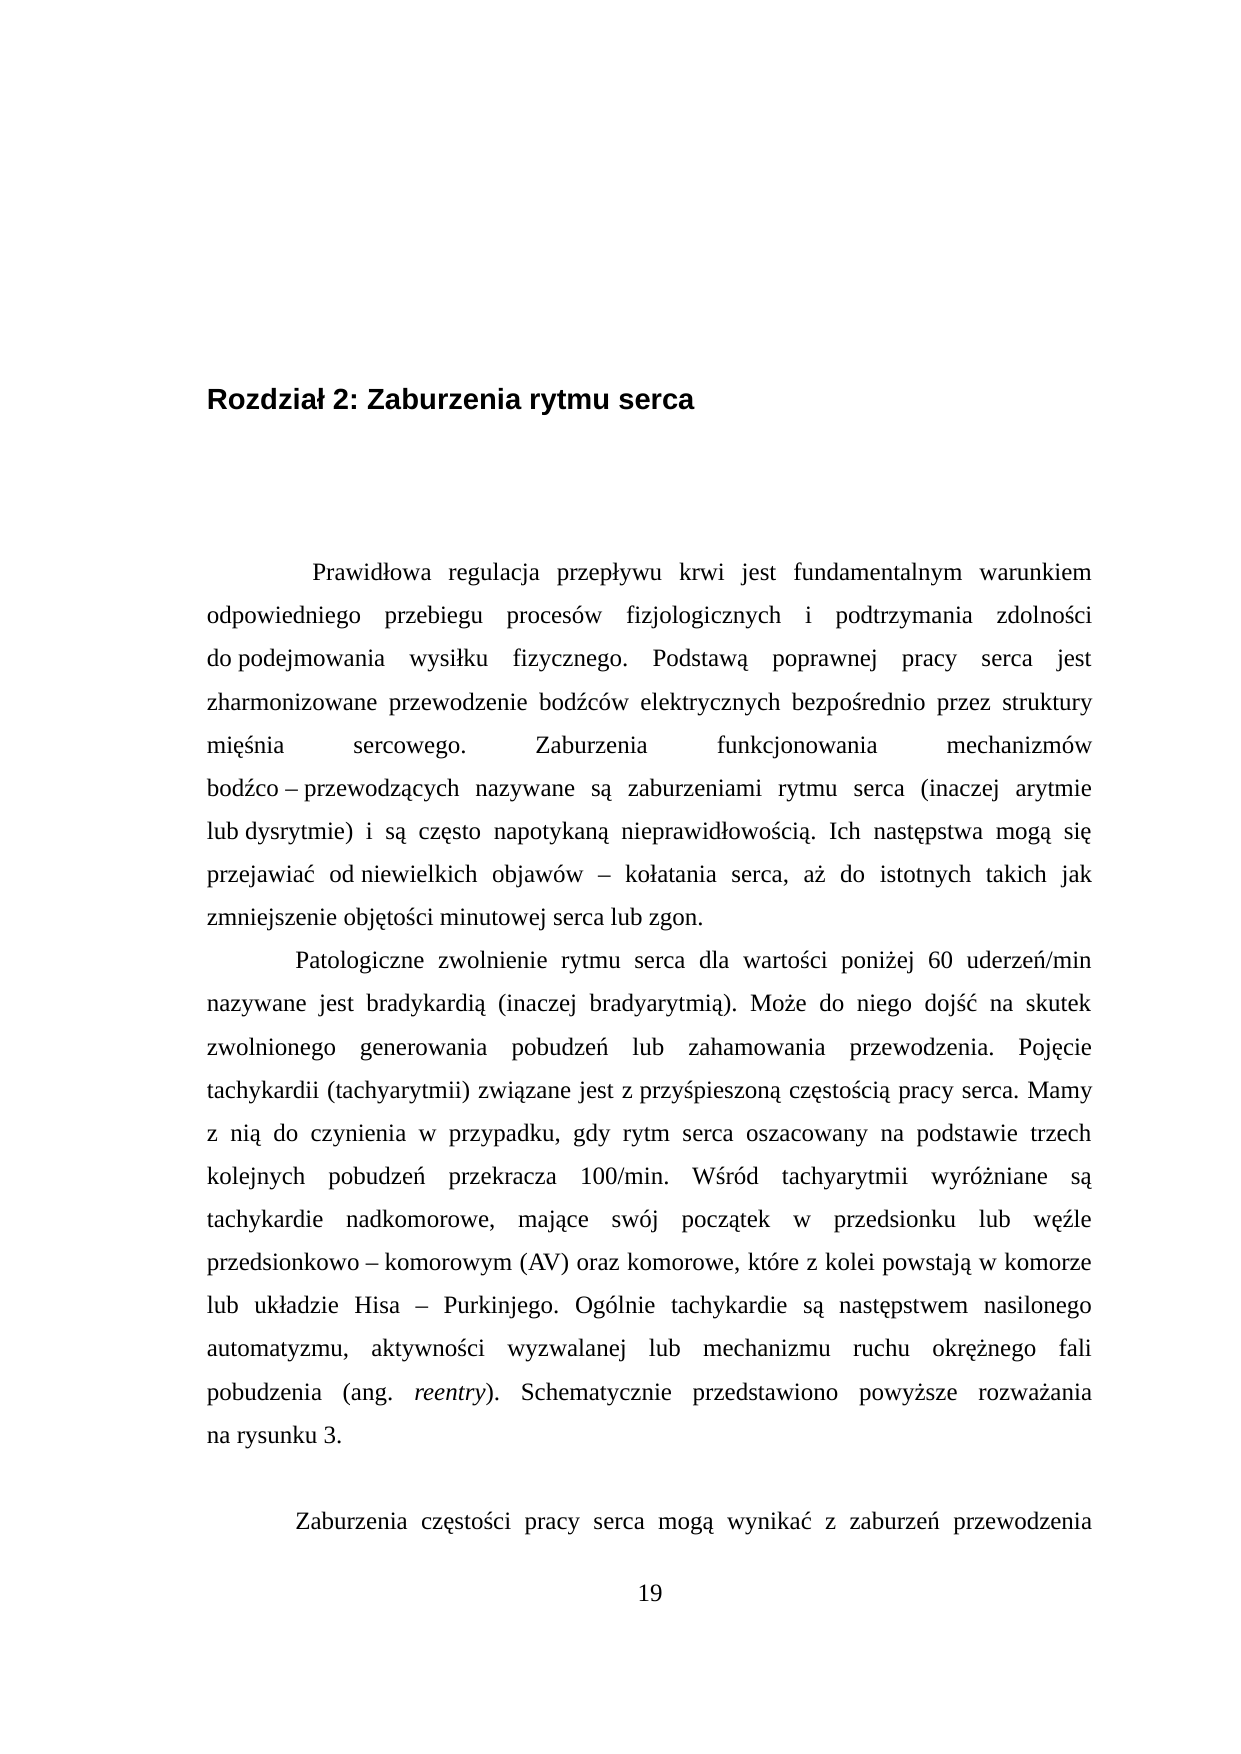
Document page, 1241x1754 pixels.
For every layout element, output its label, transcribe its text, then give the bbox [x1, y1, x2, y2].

subtitle Rozdział 2: Zaburzenia rytmu serca [207, 382, 1093, 415]
text Zaburzenia częstości pracy serca mogą wynikać z zaburzeń przewodzenia [207, 1506, 1093, 1535]
text Prawidłowa regulacja przepływu krwi jest fundamentalnym warunkiem odpowiedniego przebiegu procesów fizjologicznych i podtrzymania zdolności do podejmowania wysiłku fizycznego. Podstawą poprawnej pracy serca jest zharmonizowane przewodzenie bodźców elektrycznych bezpośrednio przez struktury mięśnia sercowego. Zaburzenia funkcjonowania mechanizmów bodźco – przewodzących nazywane są zaburzeniami rytmu serca (inaczej arytmie lub dysrytmie) i są często napotykaną nieprawidłowością. Ich następstwa mogą się przejawiać od niewielkich objawów – kołatania serca, aż do istotnych takich jak zmniejszenie objętości minutowej serca lub zgon. [207, 557, 1093, 931]
text Patologiczne zwolnienie rytmu serca dla wartości poniżej 60 uderzeń/min nazywane jest bradykardią (inaczej bradyarytmią). Może do niego dojść na skutek zwolnionego generowania pobudzeń lub zahamowania przewodzenia. Pojęcie tachykardii (tachyarytmii) związane jest z przyśpieszoną częstością pracy serca. Mamy z nią do czynienia w przypadku, gdy rytm serca oszacowany na podstawie trzech kolejnych pobudzeń przekracza 100/min. Wśród tachyarytmii wyróżniane są tachykardie nadkomorowe, mające swój początek w przedsionku lub węźle przedsionkowo – komorowym (AV) oraz komorowe, które z kolei powstają w komorze lub układzie Hisa – Purkinjego. Ogólnie tachykardie są następstwem nasilonego automatyzmu, aktywności wyzwalanej lub mechanizmu ruchu okrężnego fali pobudzenia (ang. reentry). Schematycznie przedstawiono powyższe rozważania na rysunku 3. [207, 945, 1093, 1448]
